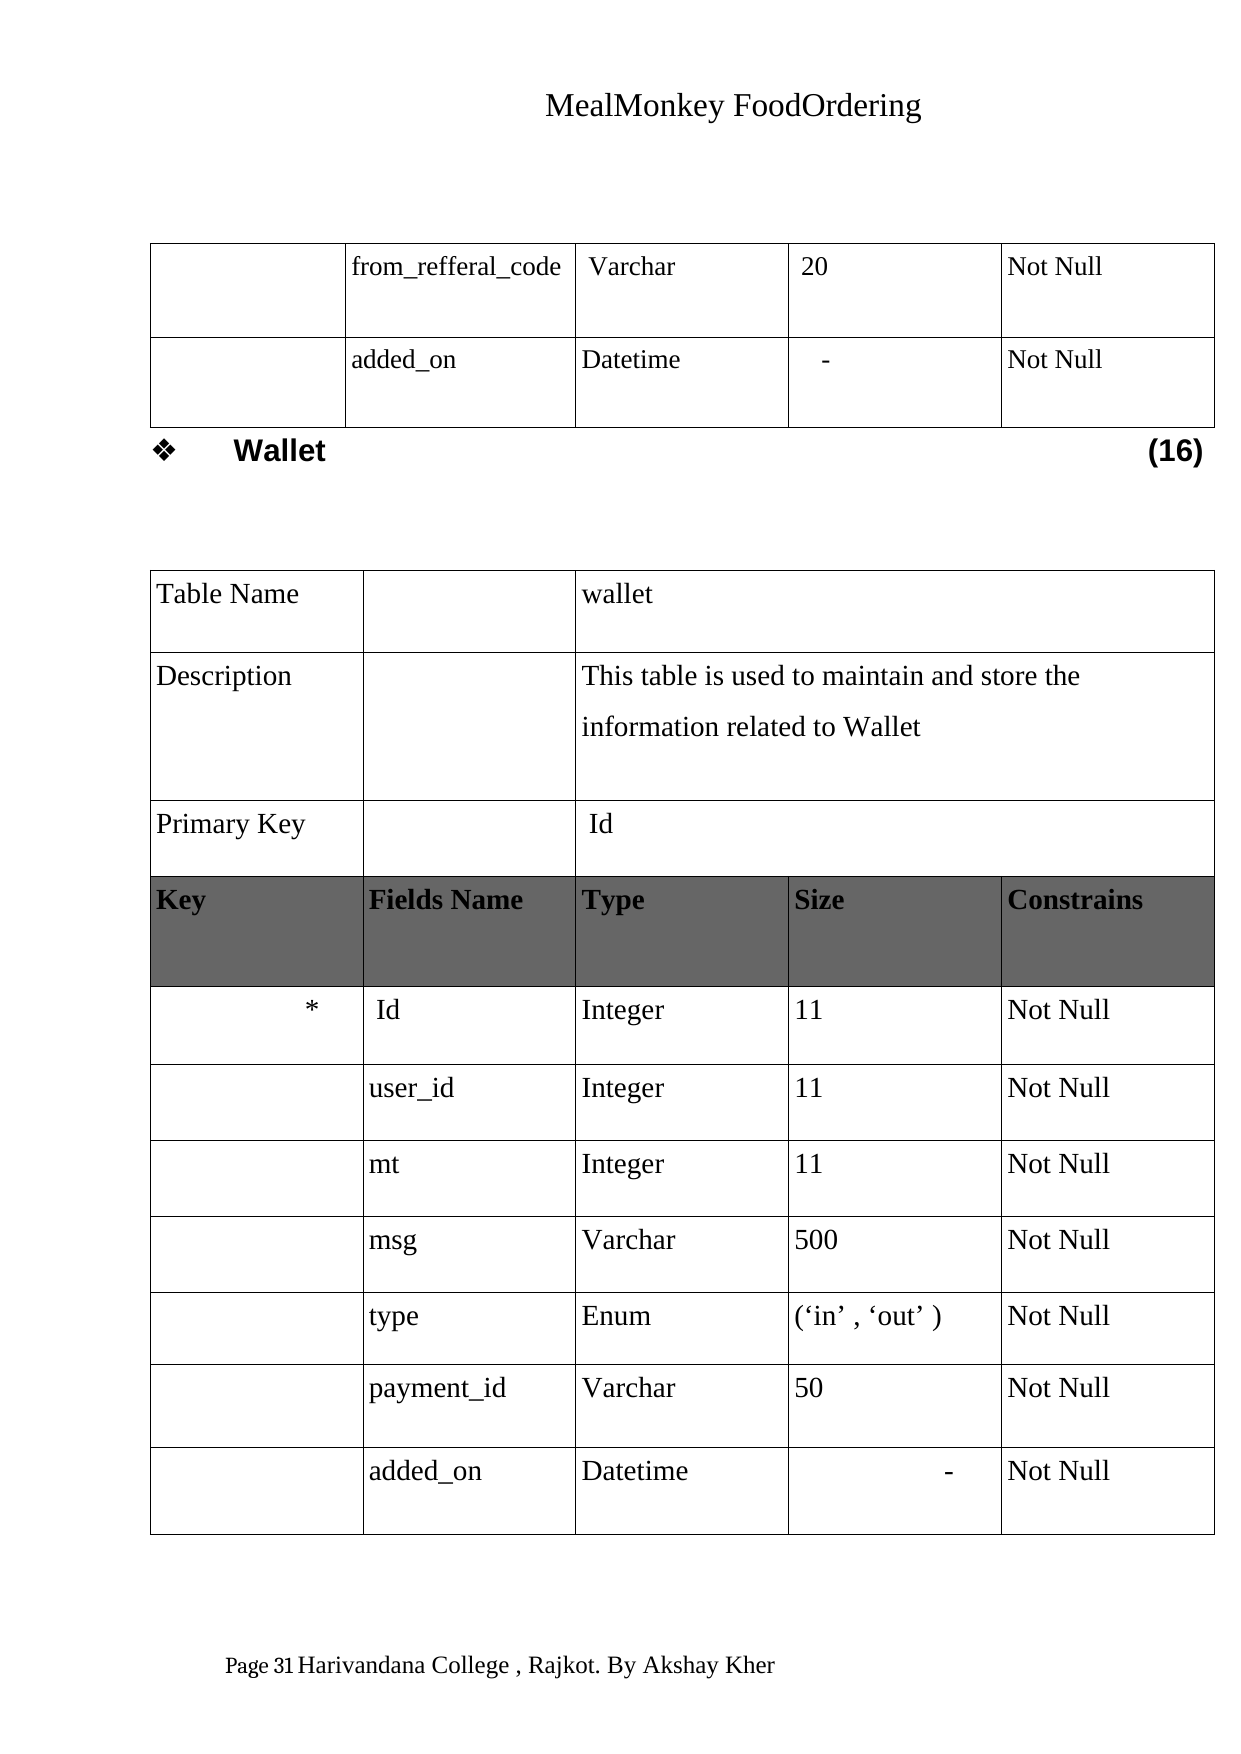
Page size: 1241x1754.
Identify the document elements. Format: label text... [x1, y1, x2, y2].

table_cell 11 [789, 1065, 1001, 1140]
table_cell added_on [364, 1448, 575, 1534]
table_cell (‘in’ , ‘out’ ) [789, 1293, 1001, 1364]
table_cell user_id [364, 1065, 575, 1140]
table_cell Varchar [576, 244, 788, 337]
table_cell Id [364, 987, 575, 1064]
text ❖ Wallet (16) [150, 428, 1214, 470]
table_cell Datetime [576, 338, 788, 427]
table_cell Not Null [1002, 1141, 1214, 1216]
table_cell type [364, 1293, 575, 1364]
table_cell [151, 1065, 363, 1140]
table_cell Not Null [1002, 1065, 1214, 1140]
table_cell Not Null [1002, 1217, 1214, 1292]
table_cell Datetime [576, 1448, 788, 1534]
table_cell Integer [576, 1065, 788, 1140]
table_cell [151, 1141, 363, 1216]
table_cell 20 [789, 244, 1001, 337]
table_cell Not Null [1002, 1365, 1214, 1446]
table_cell [364, 653, 575, 799]
table_cell Id [576, 801, 1214, 876]
table_cell [151, 1293, 363, 1364]
table_cell Type [576, 877, 788, 986]
table_cell [151, 244, 345, 337]
table_cell Integer [576, 987, 788, 1064]
table_cell Fields Name [364, 877, 575, 986]
table_cell [151, 1217, 363, 1292]
table_cell Varchar [576, 1365, 788, 1446]
table_cell 500 [789, 1217, 1001, 1292]
table_header wallet [576, 571, 1214, 652]
table_cell from_refferal_code [346, 244, 575, 337]
table_cell 50 [789, 1365, 1001, 1446]
table_cell Size [789, 877, 1001, 986]
table_cell Key [151, 877, 363, 986]
table_cell Not Null [1002, 338, 1214, 427]
table_cell Constrains [1002, 877, 1214, 986]
table_cell [151, 338, 345, 427]
table_cell Integer [576, 1141, 788, 1216]
table_cell This table is used to maintain and store the information related to Wallet [576, 653, 1214, 799]
table_cell [151, 1365, 363, 1446]
table_cell mt [364, 1141, 575, 1216]
table_cell Varchar [576, 1217, 788, 1292]
table_cell Not Null [1002, 1293, 1214, 1364]
table_cell Not Null [1002, 1448, 1214, 1534]
table_cell Not Null [1002, 987, 1214, 1064]
table_cell * [151, 987, 363, 1064]
table_header [364, 571, 575, 652]
table_cell msg [364, 1217, 575, 1292]
table_header Table Name [151, 571, 363, 652]
table_cell payment_id [364, 1365, 575, 1446]
table_cell Enum [576, 1293, 788, 1364]
table_cell [364, 801, 575, 876]
table_cell Description [151, 653, 363, 799]
table_cell Primary Key [151, 801, 363, 876]
table_cell 11 [789, 987, 1001, 1064]
table_cell - [789, 1448, 1001, 1534]
table_cell Not Null [1002, 244, 1214, 337]
table_cell - [789, 338, 1001, 427]
table_cell [151, 1448, 363, 1534]
table_cell 11 [789, 1141, 1001, 1216]
table_cell added_on [346, 338, 575, 427]
